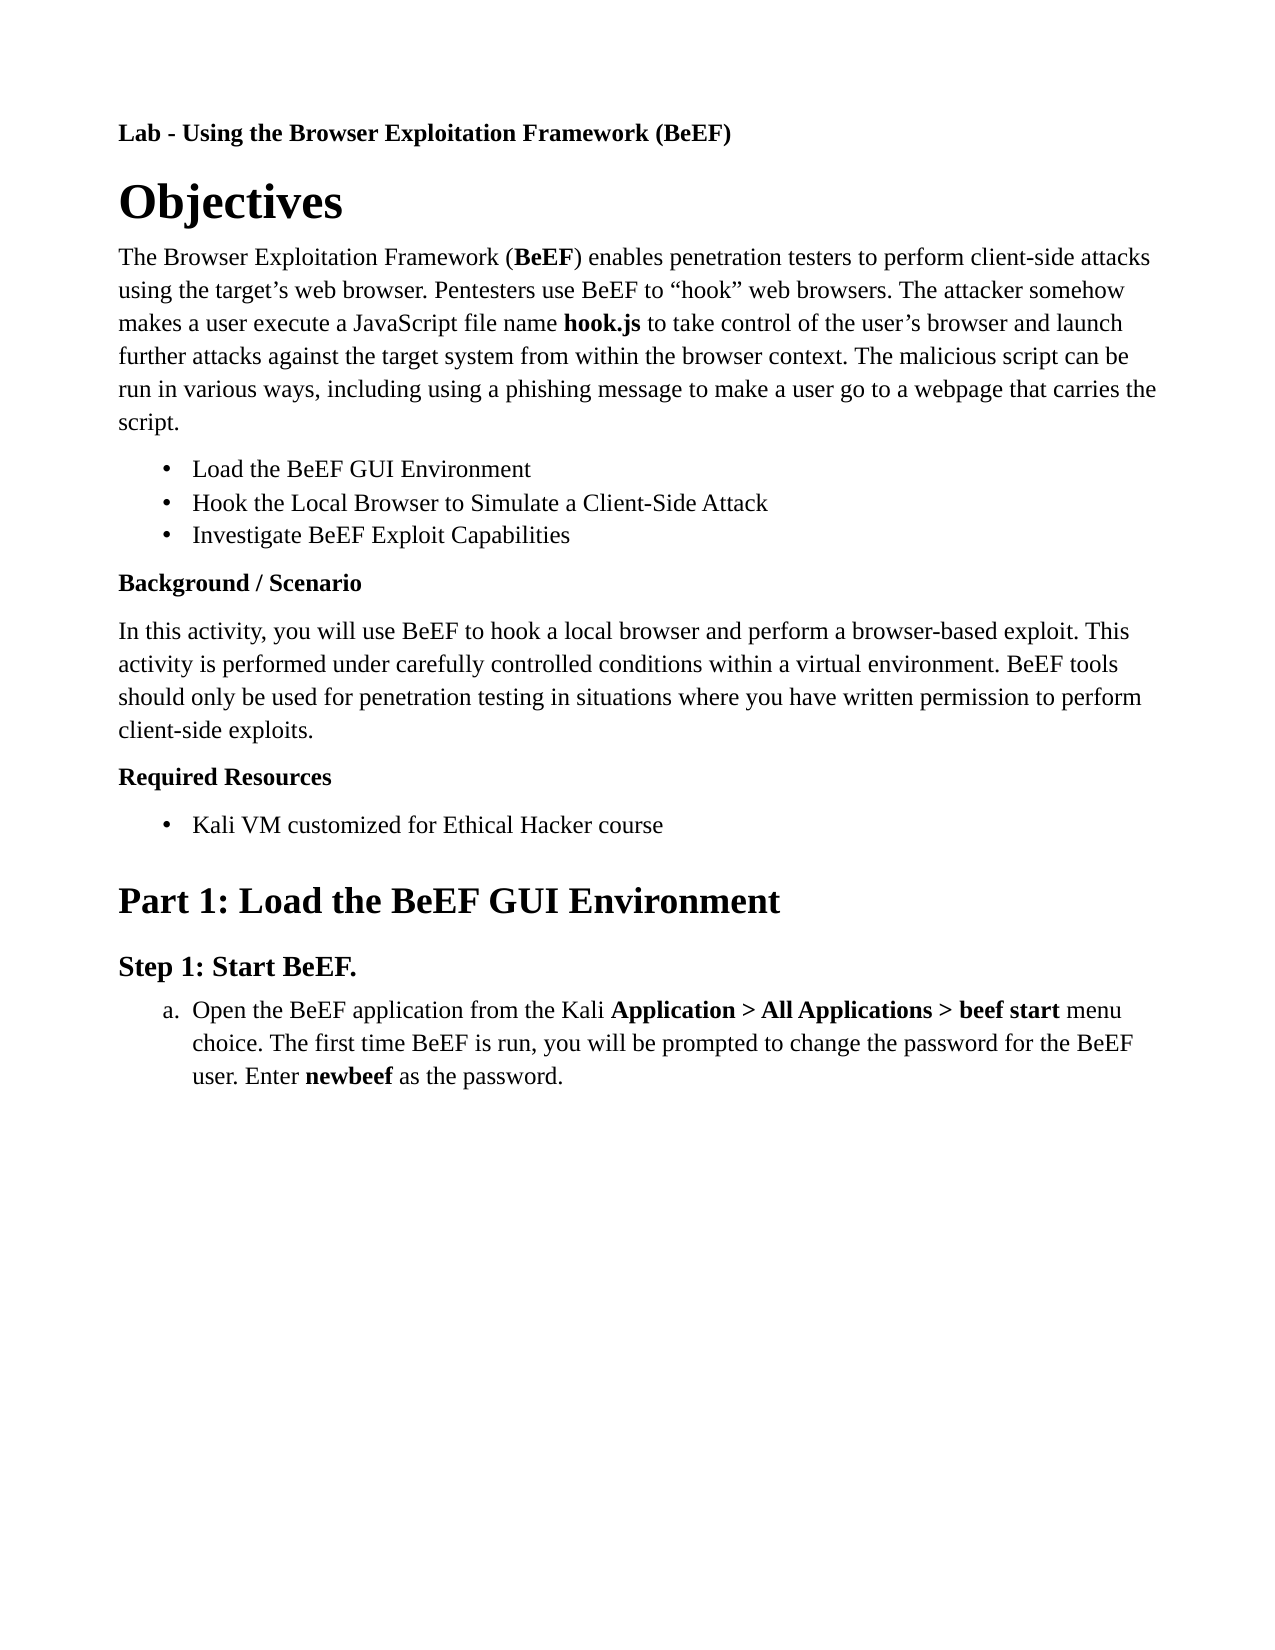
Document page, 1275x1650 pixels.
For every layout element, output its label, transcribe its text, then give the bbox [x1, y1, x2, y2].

text Lab - Using the Browser Exploitation Framework (BeEF) [118, 118, 1157, 147]
subtitle Step 1: Start BeEF. [118, 949, 1157, 982]
text In this activity, you will use BeEF to hook a local browser and perform a browser-based exploit. This activity is performed under carefully controlled conditions within a virtual environment. BeEF tools should only be used for penetration testing in situations where you have written permission to perform client-side exploits. [118, 616, 1157, 744]
list Hook the Local Browser to Simulate a Client-Side Attack [162, 488, 1157, 516]
subtitle Objectives [118, 172, 1157, 229]
subtitle Part 1: Load the BeEF GUI Environment [118, 878, 1157, 922]
text The Browser Exploitation Framework (BeEF) enables penetration testers to perform client-side attacks using the target’s web browser. Pentesters use BeEF to “hook” web browsers. The attacker somehow makes a user execute a JavaScript file name hook.js to take control of the user’s browser and launch further attacks against the target system from within the browser context. The malicious script can be run in various ways, including using a phishing message to make a user go to a webpage that carries the script. [118, 242, 1157, 436]
list Open the BeEF application from the Kali Application > All Applications > beef start menu choice. The first time BeEF is run, you will be prompted to change the password for the BeEF user. Enter newbeef as the password. [162, 995, 1157, 1089]
text Required Resources [118, 762, 1157, 791]
list Load the BeEF GUI Environment [162, 454, 1157, 483]
list Investigate BeEF Exploit Capabilities [162, 521, 1157, 549]
text Background / Scenario [118, 568, 1157, 597]
list Kali VM customized for Ethical Hacker course [162, 810, 1157, 839]
